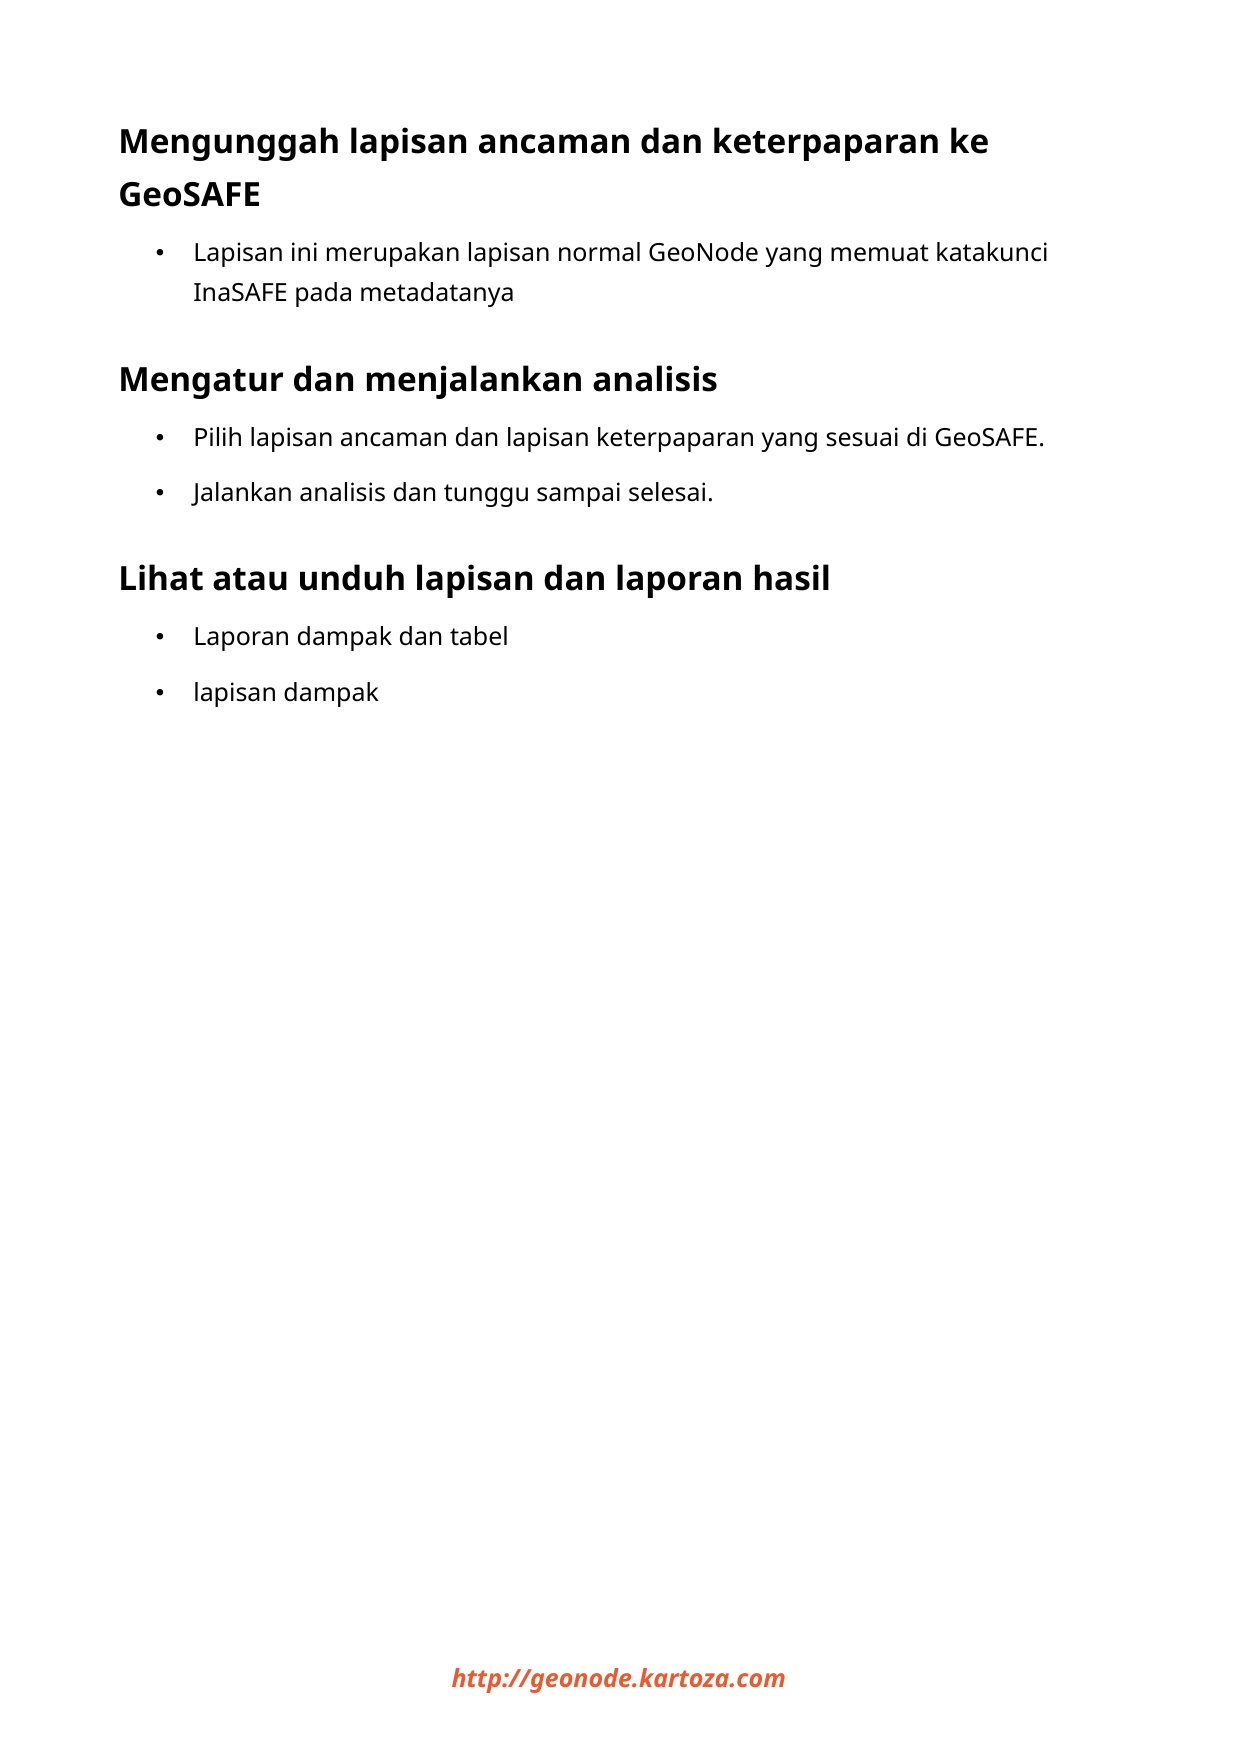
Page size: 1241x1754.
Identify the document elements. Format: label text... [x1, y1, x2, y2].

list Lapisan ini merupakan lapisan normal GeoNode yang memuat katakunci InaSAFE pada metadatanya [156, 234, 1122, 309]
list Pilih lapisan ancaman dan lapisan keterpaparan yang sesuai di GeoSAFE. [156, 419, 1122, 453]
list Laporan dampak dan tabel [156, 619, 1122, 653]
subtitle Lihat atau unduh lapisan dan laporan hasil [118, 555, 1122, 600]
subtitle Mengatur dan menjalankan analisis [118, 355, 1122, 401]
list Jalankan analisis dan tunggu sampai selesai. [156, 475, 1122, 509]
list lapisan dampak [156, 674, 1122, 708]
subtitle Mengunggah lapisan ancaman dan keterpaparan ke GeoSAFE [118, 118, 1122, 216]
